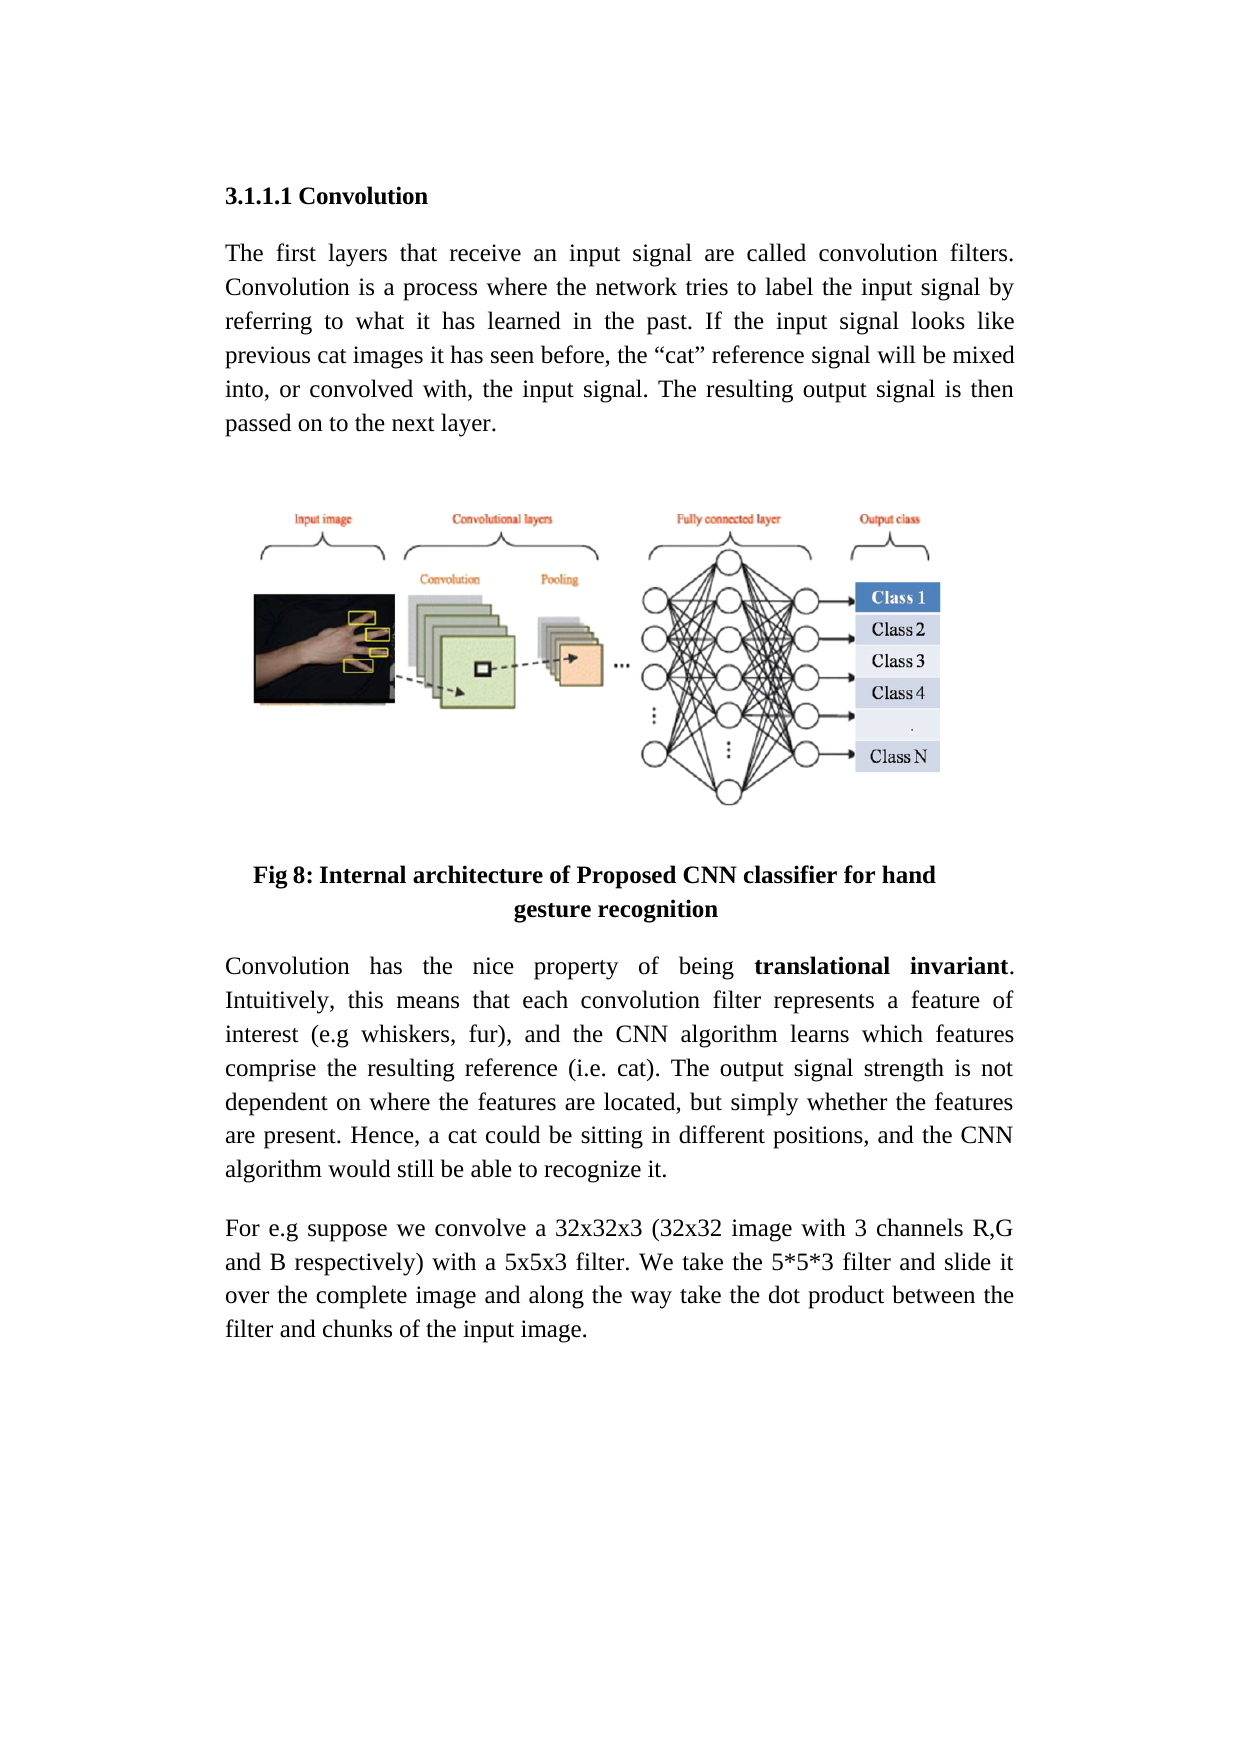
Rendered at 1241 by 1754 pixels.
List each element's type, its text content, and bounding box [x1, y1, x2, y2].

subtitle 3.1.1.1 Convolution [225, 181, 1065, 209]
subtitle Fig 8: Internal architecture of Proposed CNN classifier for hand gesture recognition [253, 860, 1018, 922]
text Convolution has the nice property of being translational invariant. Intuitively, this means that each convolution filter represents a feature of interest (e.g whiskers, fur), and the CNN algorithm learns which features comprise the resulting reference (i.e. cat). The output signal strength is not dependent on where the features are located, but simply whether the features are present. Hence, a cat could be sitting in different positions, and the CNN algorithm would still be able to recognize it. [225, 951, 1015, 1183]
text The first layers that receive an input signal are called convolution filters. Convolution is a process where the network tries to label the input signal by referring to what it has learned in the past. If the input signal looks like previous cat images it has seen before, the “cat” reference signal will be mixed into, or convolved with, the input signal. The resulting output signal is then passed on to the next layer. [225, 238, 1015, 437]
text For e.g suppose we convolve a 32x32x3 (32x32 image with 3 channels R,G and B respectively) with a 5x5x3 filter. We take the 5*5*3 filter and slide it over the complete image and along the way take the dot product between the filter and chunks of the input image. [225, 1213, 1015, 1343]
picture [189, 497, 989, 821]
